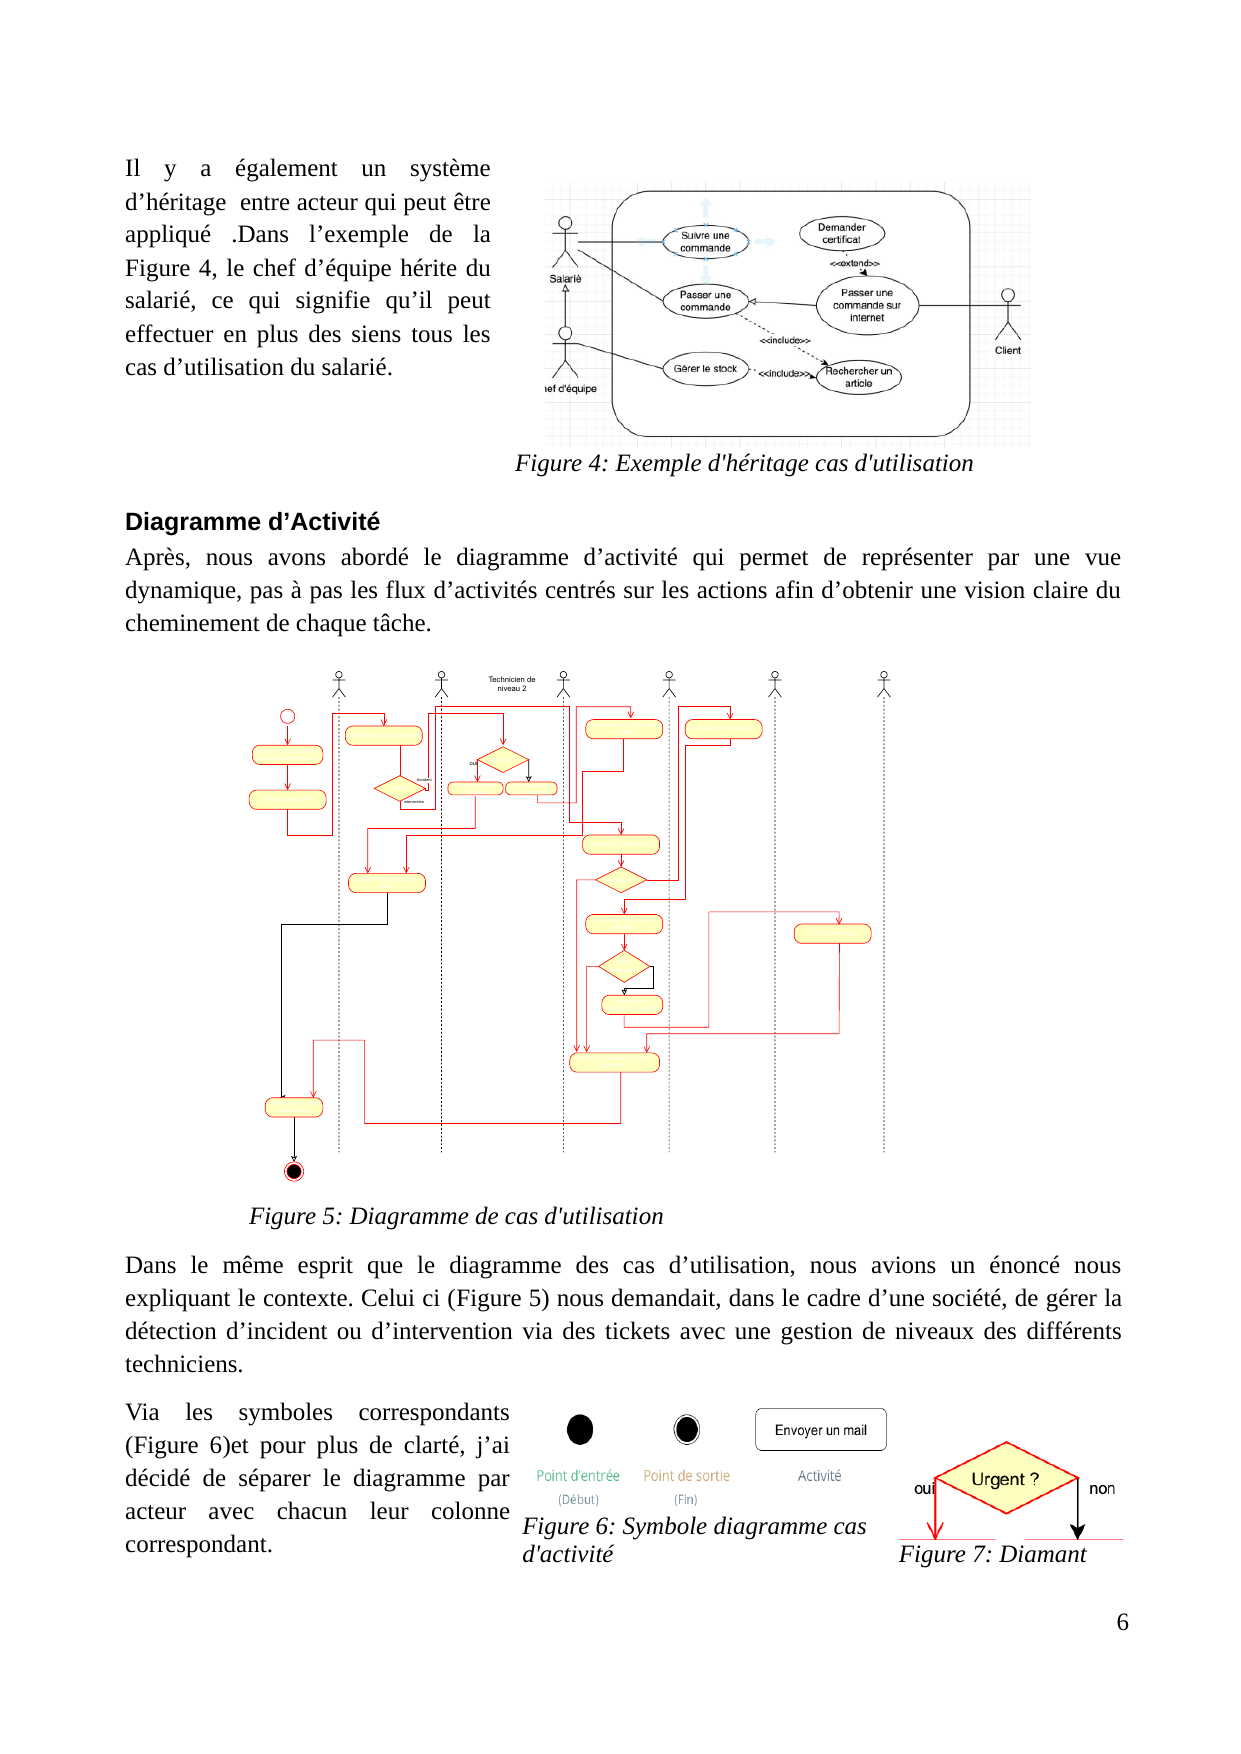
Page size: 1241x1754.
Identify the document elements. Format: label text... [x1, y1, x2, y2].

text Via les symboles correspondants (Figure 6)et pour plus de clarté, j’ai décidé de séparer le diagramme par acteur avec chacun leur colonne correspondant. [893, 1391, 1123, 1440]
text Il y a également un système d’héritage entre acteur qui peut être appliqué .Dans l’exemple de la Figure 4, le chef d’équipe hérite du salarié, ce qui signifie qu’il peut effectuer en plus des siens tous les cas d’utilisation du salarié. [125, 153, 1123, 380]
subtitle Diagramme d’Activité [125, 507, 1123, 536]
text Figure 5: Diagramme de cas d'utilisation [249, 1201, 999, 1229]
text Figure 7: Diamant [899, 1540, 1123, 1568]
picture [530, 1390, 893, 1511]
text Via les symboles correspondants (Figure 6)et pour plus de clarté, j’ai décidé de séparer le diagramme par acteur avec chacun leur colonne correspondant. [125, 1391, 530, 1557]
text Dans le même esprit que le diagramme des cas d’utilisation, nous avions un énoncé nous expliquant le contexte. Celui ci (Figure 5) nous demandait, dans le cadre d’une société, de gérer la détection d’incident ou d’intervention via des tickets avec une gestion de niveaux des différents techniciens. [125, 656, 1123, 1378]
picture [544, 182, 1031, 448]
text Après, nous avons abordé le diagramme d’activité qui permet de représenter par une vue dynamique, pas à pas les flux d’activités centrés sur les actions afin d’obtenir une vision claire du cheminement de chaque tâche. [125, 542, 1123, 637]
text Figure 4: Exemple d'héritage cas d'utilisation [515, 166, 1123, 477]
text Figure 6: Symbole diagramme cas d'activité [522, 1403, 899, 1568]
picture [899, 1440, 1123, 1540]
